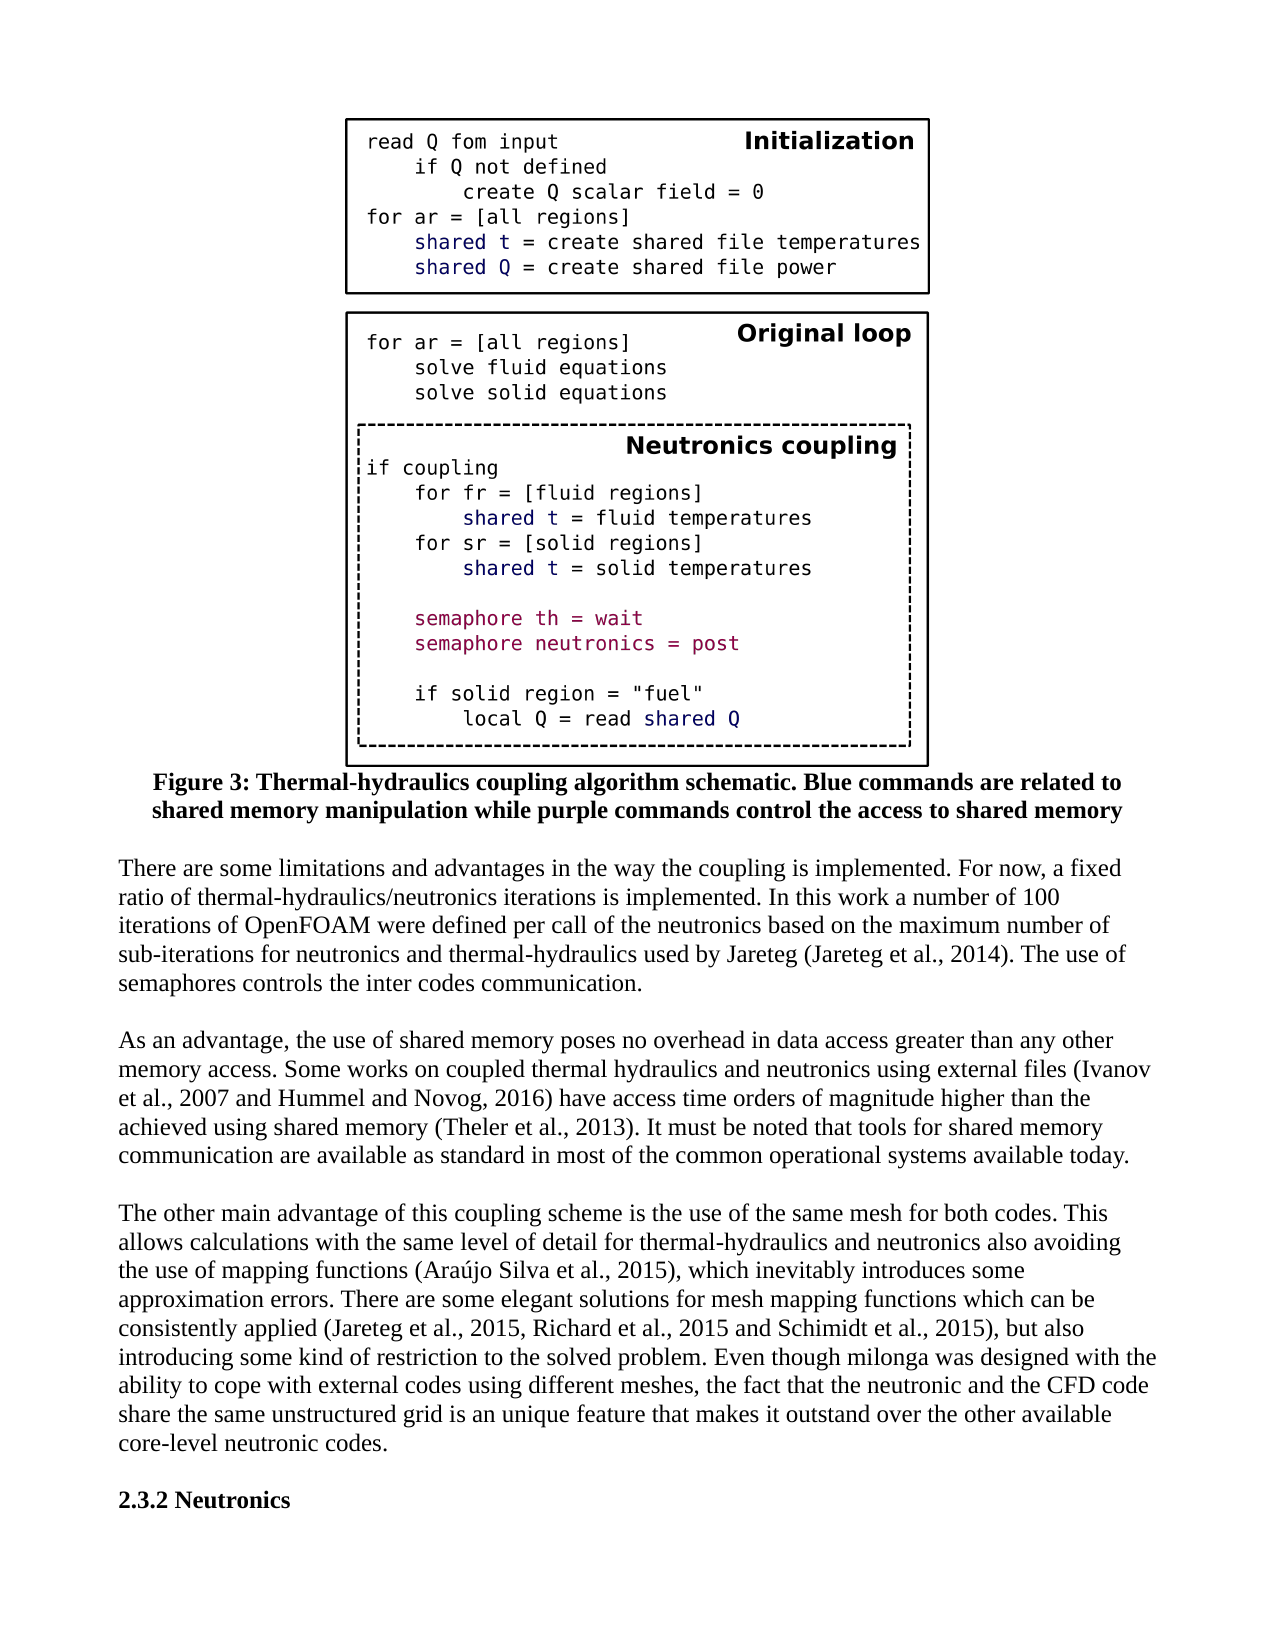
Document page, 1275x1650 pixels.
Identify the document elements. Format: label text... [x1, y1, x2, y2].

text As an advantage, the use of shared memory poses no overhead in data access greater than any other memory access. Some works on coupled thermal hydraulics and neutronics using external files (Ivanov et al., 2007 and Hummel and Novog, 2016) have access time orders of magnitude higher than the achieved using shared memory (Theler et al., 2013). It must be noted that tools for shared memory communication are available as standard in most of the common operational systems available today. [118, 1025, 1157, 1169]
picture [345, 118, 930, 767]
text Figure 3: Thermal-hydraulics coupling algorithm schematic. Blue commands are related to shared memory manipulation while purple commands control the access to shared memory [118, 118, 1157, 824]
text The other main advantage of this coupling scheme is the use of the same mesh for both codes. This allows calculations with the same level of detail for thermal-hydraulics and neutronics also avoiding the use of mapping functions (Araújo Silva et al., 2015), which inevitably introduces some approximation errors. There are some elegant solutions for mesh mapping functions which can be consistently applied (Jareteg et al., 2015, Richard et al., 2015 and Schimidt et al., 2015), but also introducing some kind of restriction to the solved problem. Even though milonga was designed with the ability to cope with external codes using different meshes, the fact that the neutronic and the CFD code share the same unstructured grid is an unique feature that makes it outstand over the other available core-level neutronic codes. [118, 1198, 1157, 1457]
text There are some limitations and advantages in the way the coupling is implemented. For now, a fixed ratio of thermal-hydraulics/neutronics iterations is implemented. In this work a number of 100 iterations of OpenFOAM were defined per call of the neutronics based on the maximum number of sub-iterations for neutronics and thermal-hydraulics used by Jareteg (Jareteg et al., 2014). The use of semaphores controls the inter codes communication. [118, 853, 1157, 997]
text 2.3.2 Neutronics [118, 1485, 1157, 1514]
